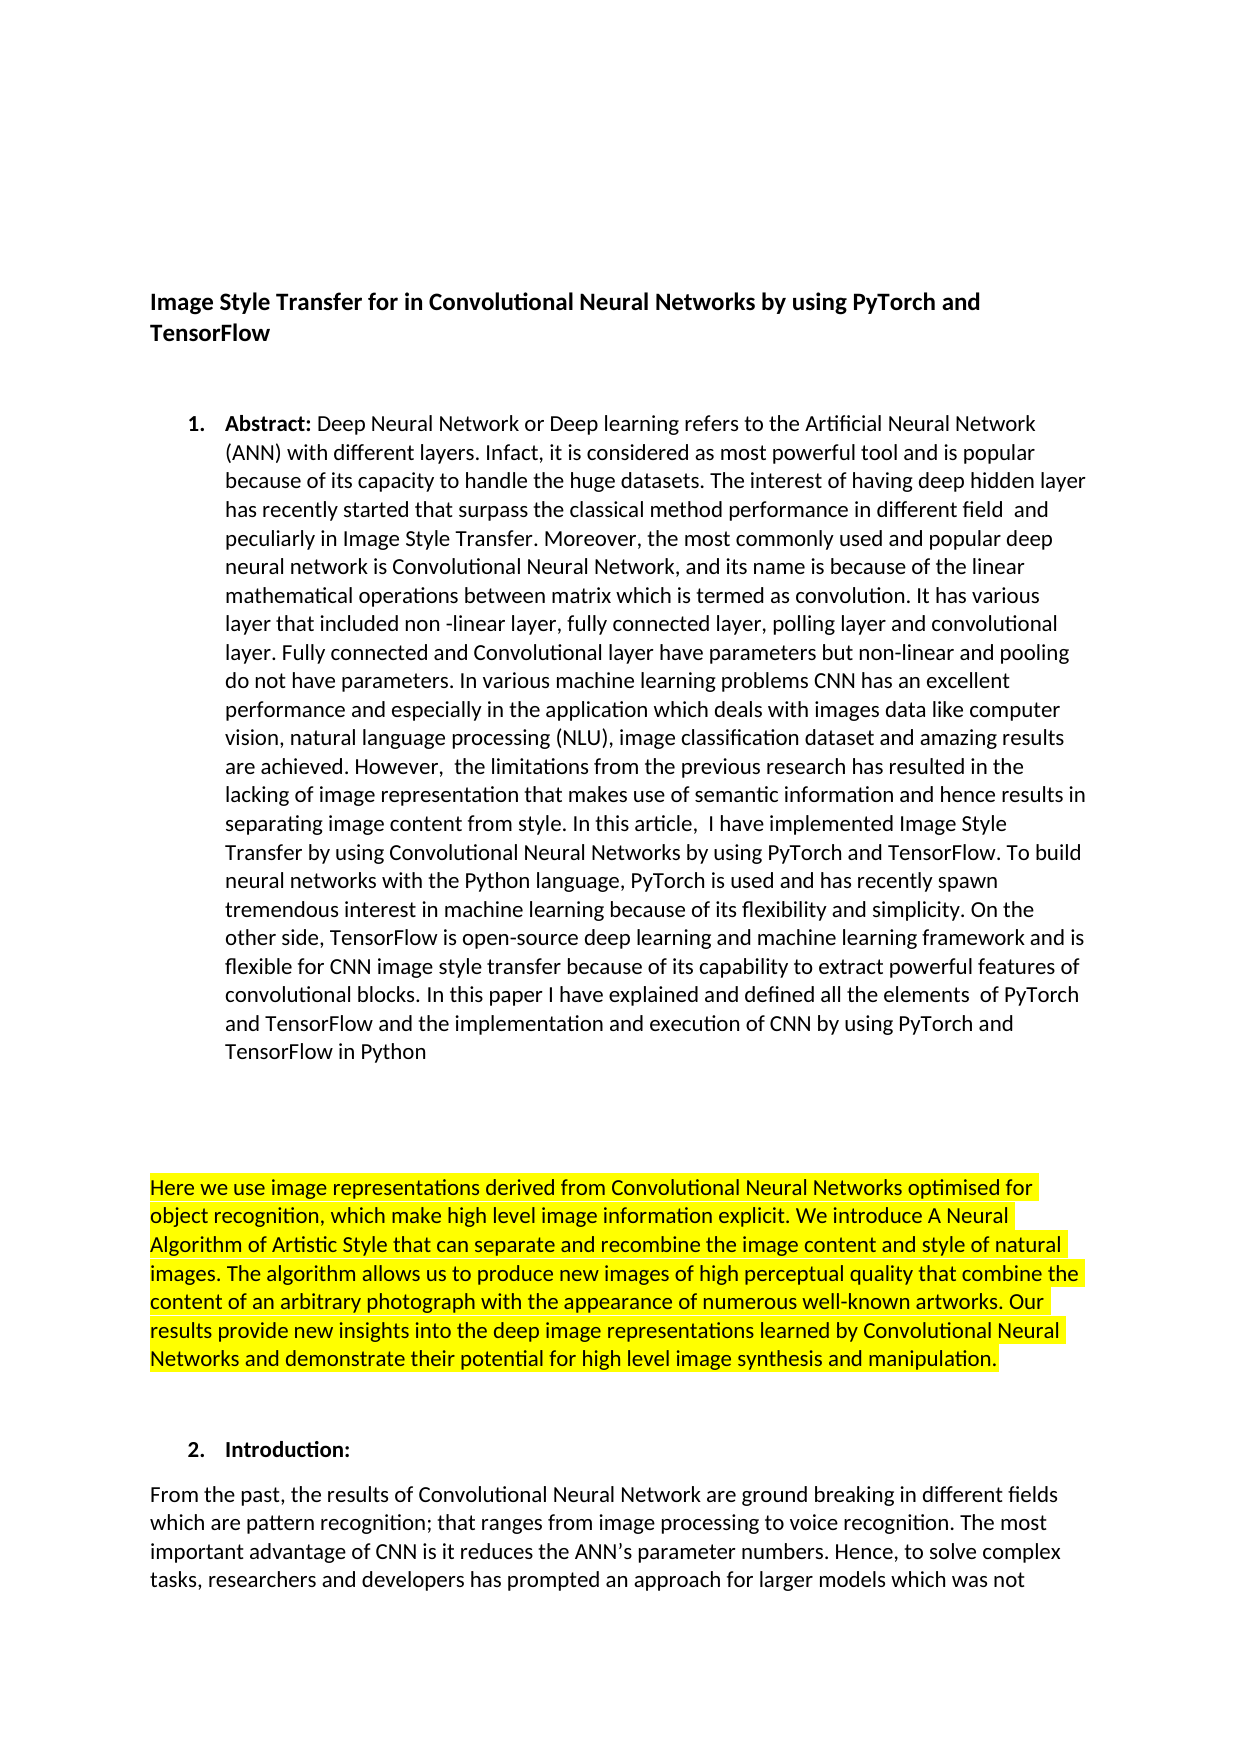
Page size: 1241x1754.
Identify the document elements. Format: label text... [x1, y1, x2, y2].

text Image Style Transfer for in Convolutional Neural Networks by using PyTorch and TensorFlow [150, 286, 1090, 347]
text From the past, the results of Convolutional Neural Network are ground breaking in different fields which are pattern recognition; that ranges from image processing to voice recognition. The most important advantage of CNN is it reduces the ANN’s parameter numbers. Hence, to solve complex tasks, researchers and developers has prompted an approach for larger models which was not [150, 1480, 1090, 1594]
list Abstract: Deep Neural Network or Deep learning refers to the Artificial Neural Network (ANN) with different layers. Infact, it is considered as most powerful tool and is popular because of its capacity to handle the huge datasets. The interest of having deep hidden layer has recently started that surpass the classical method performance in different field and peculiarly in Image Style Transfer. Moreover, the most commonly used and popular deep neural network is Convolutional Neural Network, and its name is because of the linear mathematical operations between matrix which is termed as convolution. It has various layer that included non -linear layer, fully connected layer, polling layer and convolutional layer. Fully connected and Convolutional layer have parameters but non-linear and pooling do not have parameters. In various machine learning problems CNN has an excellent performance and especially in the application which deals with images data like computer vision, natural language processing (NLU), image classification dataset and amazing results are achieved. However, the limitations from the previous research has resulted in the lacking of image representation that makes use of semantic information and hence results in separating image content from style. In this article, I have implemented Image Style Transfer by using Convolutional Neural Networks by using PyTorch and TensorFlow. To build neural networks with the Python language, PyTorch is used and has recently spawn tremendous interest in machine learning because of its flexibility and simplicity. On the other side, TensorFlow is open-source deep learning and machine learning framework and is flexible for CNN image style transfer because of its capability to extract powerful features of convolutional blocks. In this paper I have explained and defined all the elements of PyTorch and TensorFlow and the implementation and execution of CNN by using PyTorch and TensorFlow in Python [187, 409, 1090, 1066]
text Here we use image representations derived from Convolutional Neural Networks optimised for object recognition, which make high level image information explicit. We introduce A Neural Algorithm of Artistic Style that can separate and recombine the image content and style of natural images. The algorithm allows us to produce new images of high perceptual quality that combine the content of an arbitrary photograph with the appearance of numerous well-known artworks. Our results provide new insights into the deep image representations learned by Convolutional Neural Networks and demonstrate their potential for high level image synthesis and manipulation. [150, 1173, 1090, 1372]
list Introduction: [187, 1435, 1090, 1463]
